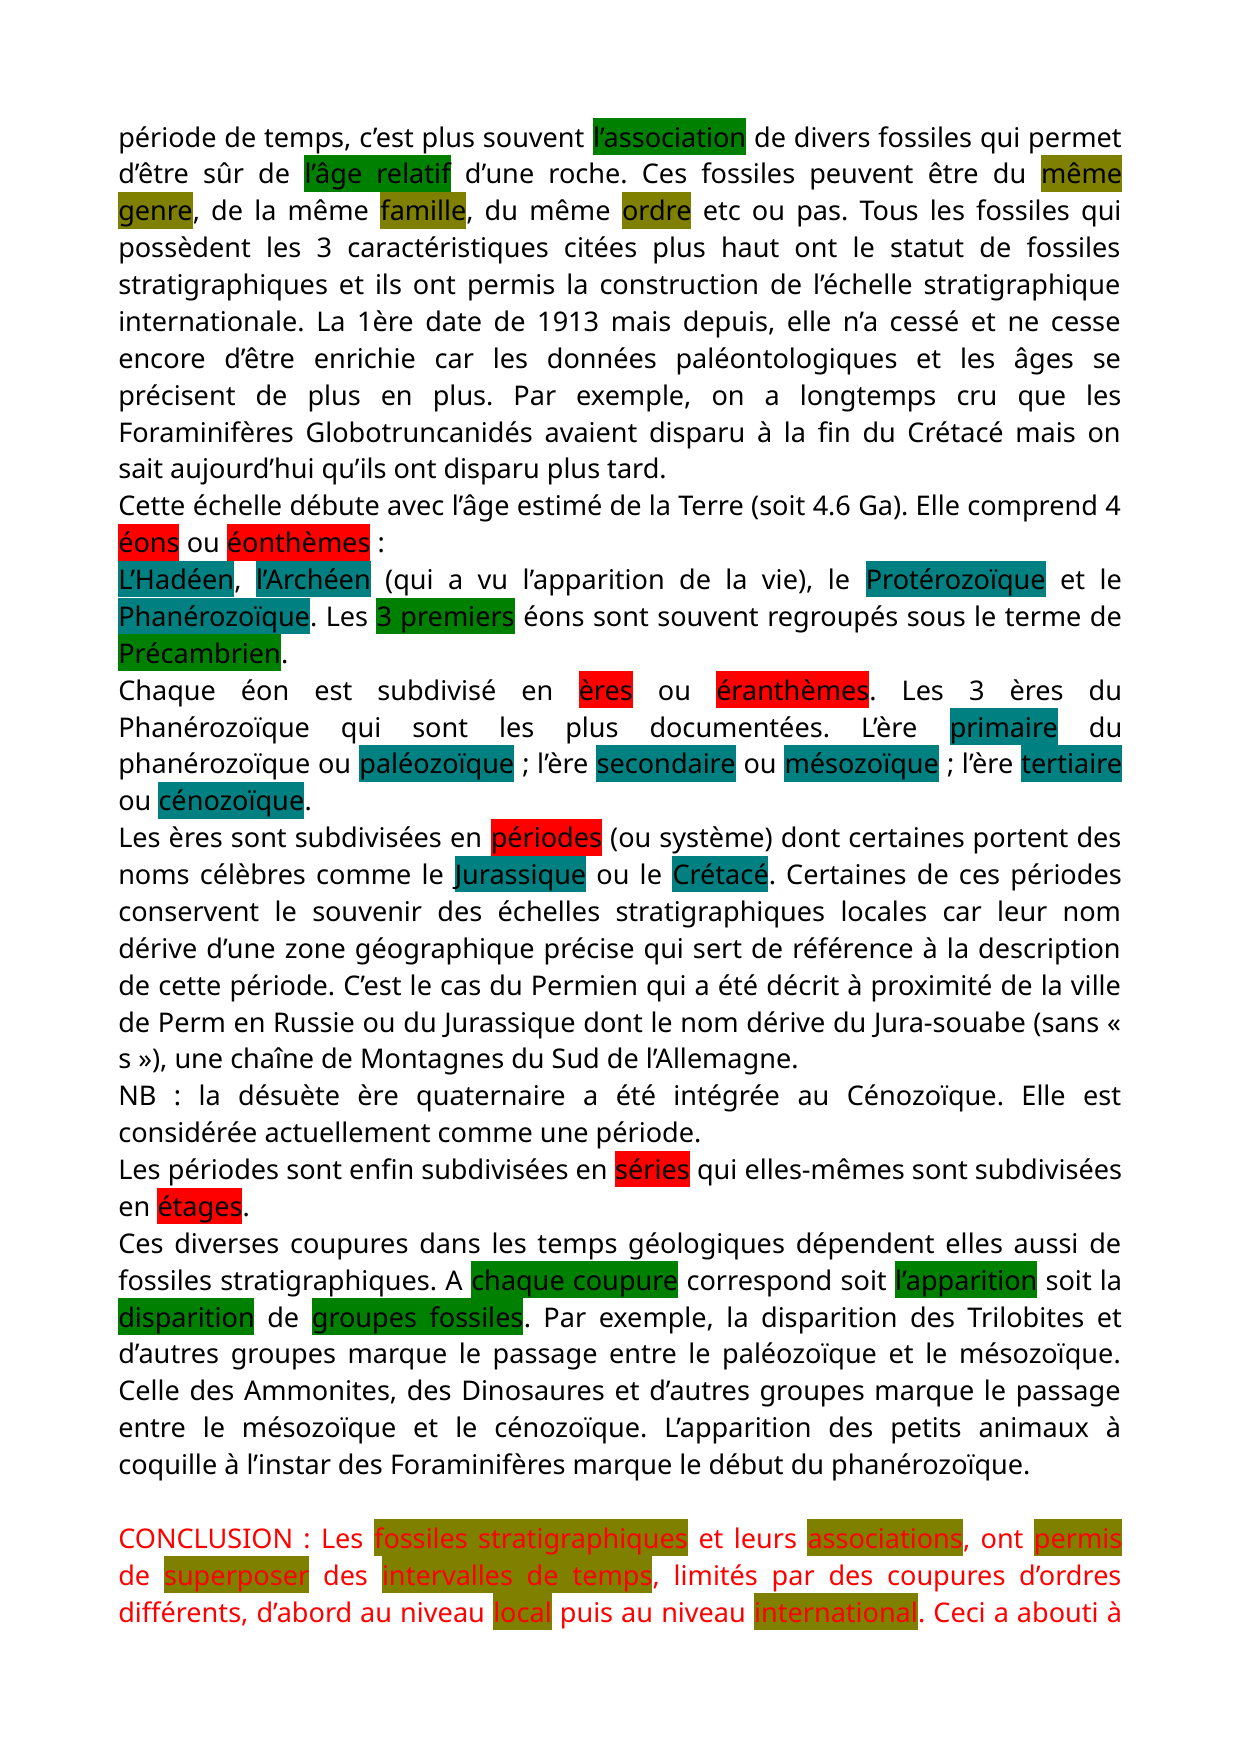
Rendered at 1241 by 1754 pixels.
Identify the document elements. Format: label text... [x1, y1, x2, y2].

text Les périodes sont enfin subdivisées en séries qui elles-mêmes sont subdivisées en étages. [118, 1151, 1122, 1224]
text Les ères sont subdivisées en périodes (ou système) dont certaines portent des noms célèbres comme le Jurassique ou le Crétacé. Certaines de ces périodes conservent le souvenir des échelles stratigraphiques locales car leur nom dérive d’une zone géographique précise qui sert de référence à la description de cette période. C’est le cas du Permien qui a été décrit à proximité de la ville de Perm en Russie ou du Jurassique dont le nom dérive du Jura-souabe (sans « s »), une chaîne de Montagnes du Sud de l’Allemagne. [118, 819, 1122, 1077]
text CONCLUSION : Les fossiles stratigraphiques et leurs associations, ont permis de superposer des intervalles de temps, limités par des coupures d’ordres différents, d’abord au niveau local puis au niveau international. Ceci a abouti à [118, 1519, 1122, 1630]
text Cette échelle débute avec l’âge estimé de la Terre (soit 4.6 Ga). Elle comprend 4 éons ou éonthèmes : [118, 487, 1122, 561]
text période de temps, c’est plus souvent l’association de divers fossiles qui permet d’être sûr de l’âge relatif d’une roche. Ces fossiles peuvent être du même genre, de la même famille, du même ordre etc ou pas. Tous les fossiles qui possèdent les 3 caractéristiques citées plus haut ont le statut de fossiles stratigraphiques et ils ont permis la construction de l’échelle stratigraphique internationale. La 1ère date de 1913 mais depuis, elle n’a cessé et ne cesse encore d’être enrichie car les données paléontologiques et les âges se précisent de plus en plus. Par exemple, on a longtemps cru que les Foraminifères Globotruncanidés avaient disparu à la fin du Crétacé mais on sait aujourd’hui qu’ils ont disparu plus tard. [118, 118, 1122, 487]
text NB : la désuète ère quaternaire a été intégrée au Cénozoïque. Elle est considérée actuellement comme une période. [118, 1077, 1122, 1151]
text L’Hadéen, l’Archéen (qui a vu l’apparition de la vie), le Protérozoïque et le Phanérozoïque. Les 3 premiers éons sont souvent regroupés sous le terme de Précambrien. [118, 561, 1122, 671]
text Chaque éon est subdivisé en ères ou éranthèmes. Les 3 ères du Phanérozoïque qui sont les plus documentées. L’ère primaire du phanérozoïque ou paléozoïque ; l’ère secondaire ou mésozoïque ; l’ère tertiaire ou cénozoïque. [118, 671, 1122, 819]
text Ces diverses coupures dans les temps géologiques dépendent elles aussi de fossiles stratigraphiques. A chaque coupure correspond soit l’apparition soit la disparition de groupes fossiles. Par exemple, la disparition des Trilobites et d’autres groupes marque le passage entre le paléozoïque et le mésozoïque. Celle des Ammonites, des Dinosaures et d’autres groupes marque le passage entre le mésozoïque et le cénozoïque. L’apparition des petits animaux à coquille à l’instar des Foraminifères marque le début du phanérozoïque. [118, 1224, 1122, 1482]
